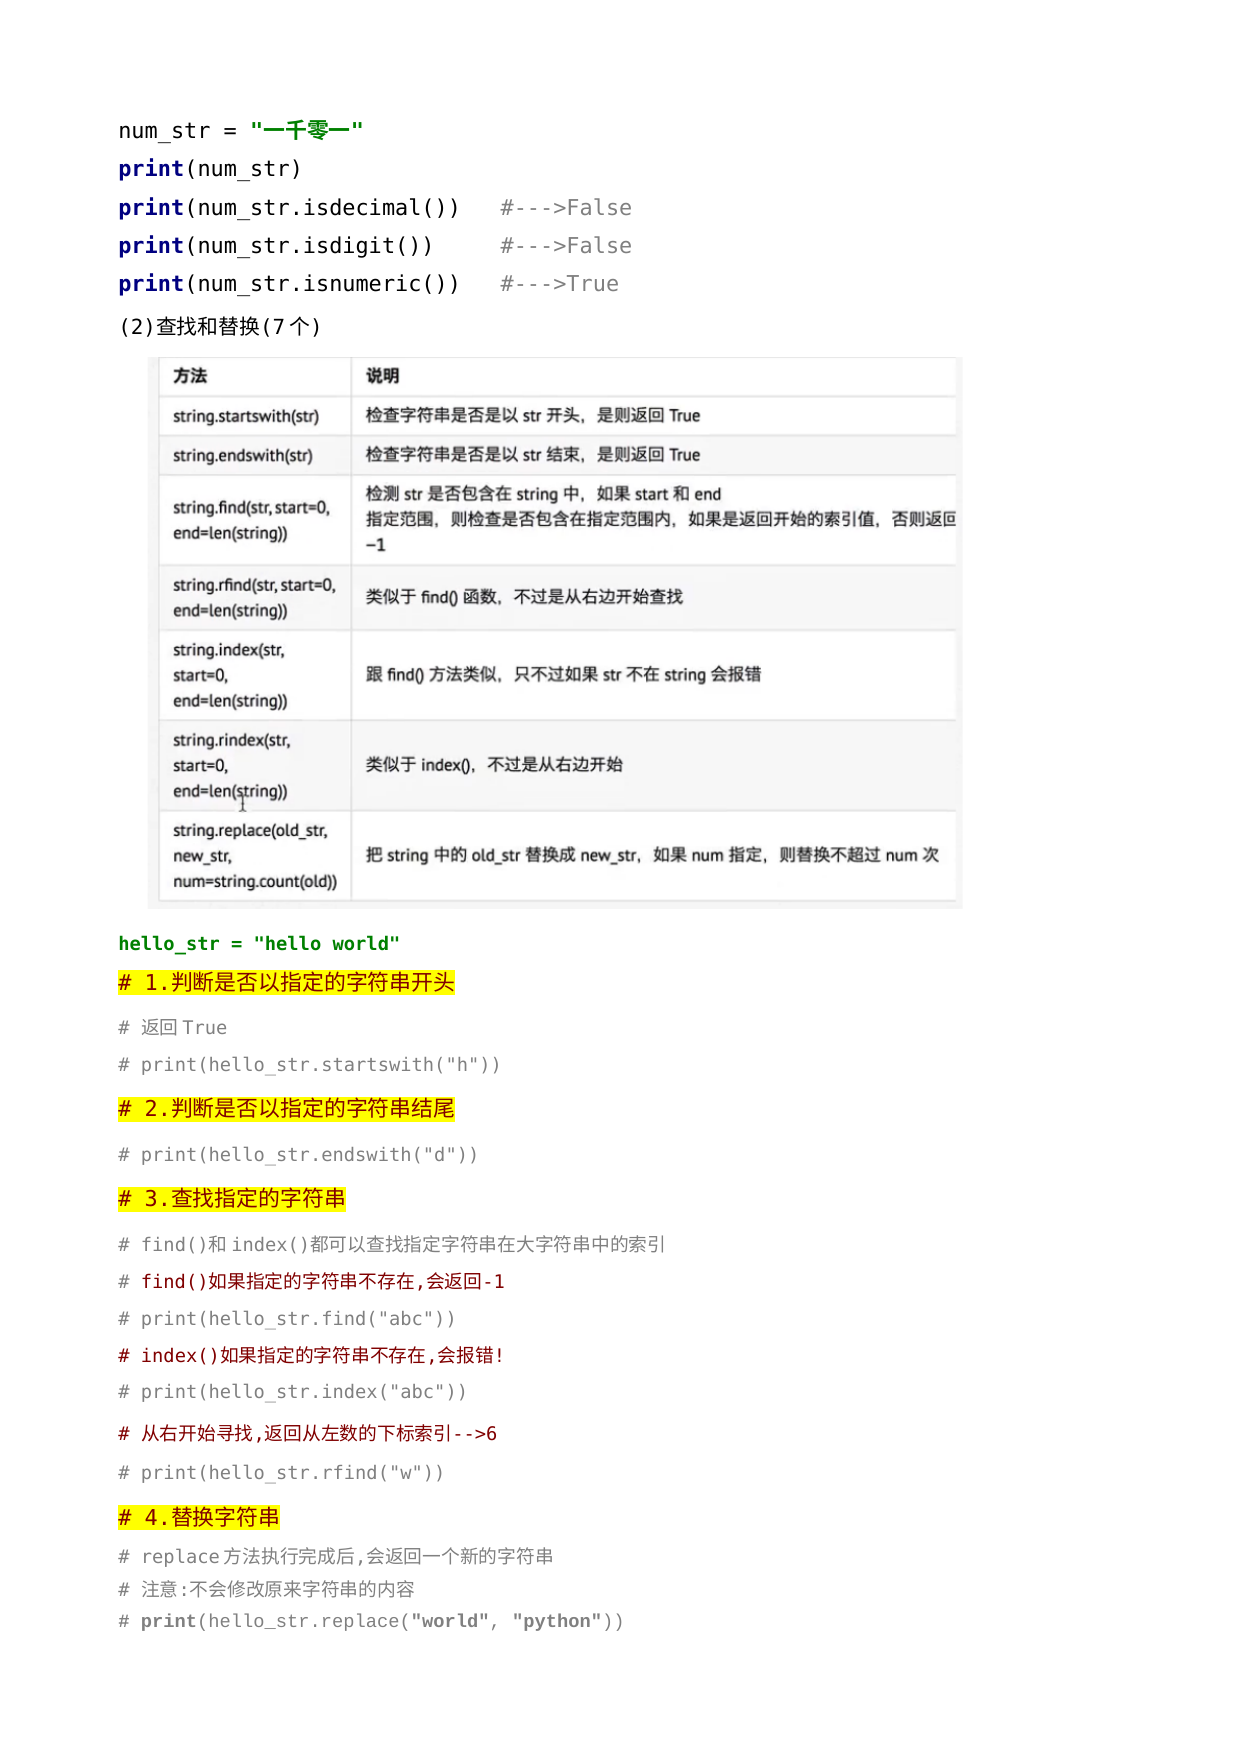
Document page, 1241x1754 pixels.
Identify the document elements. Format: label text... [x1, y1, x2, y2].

text # find()和index()都可以查找指定字符串在大字符串中的索引 [118, 1234, 1122, 1256]
text # 3.查找指定的字符串 [118, 1187, 1122, 1212]
text # index()如果指定的字符串不存在,会报错! [118, 1344, 1122, 1366]
text # print(hello_str.endswith("d")) [118, 1144, 1122, 1166]
text num_str = "一千零一" [118, 118, 1122, 144]
text print(num_str.isdecimal()) #--->False [118, 194, 1122, 220]
text # print(hello_str.find("abc")) [118, 1308, 1122, 1329]
text # replace方法执行完成后,会返回一个新的字符串 [118, 1546, 1122, 1568]
text # print(hello_str.index("abc")) [118, 1382, 1122, 1403]
text # find()如果指定的字符串不存在,会返回-1 [118, 1271, 1122, 1292]
text # 4.替换字符串 [118, 1504, 1122, 1530]
text (2)查找和替换(7个) [118, 315, 1122, 339]
text # 2.判断是否以指定的字符串结尾 [118, 1097, 1122, 1122]
text # 注意:不会修改原来字符串的内容 [118, 1578, 1122, 1600]
text hello_str = "hello world" [118, 933, 1122, 954]
text print(num_str.isdigit()) #--->False [118, 233, 1122, 258]
text print(num_str) [118, 156, 1122, 182]
text # 1.判断是否以指定的字符串开头 [118, 969, 1122, 995]
picture [147, 357, 963, 909]
text # print(hello_str.rfind("w")) [118, 1462, 1122, 1483]
text # print(hello_str.replace("world", "python")) [118, 1611, 1122, 1633]
text # 从右开始寻找,返回从左数的下标索引-->6 [118, 1418, 1122, 1446]
text # print(hello_str.startswith("h")) [118, 1054, 1122, 1076]
text print(num_str.isnumeric()) #--->True [118, 271, 1122, 297]
text # 返回True [118, 1017, 1122, 1038]
